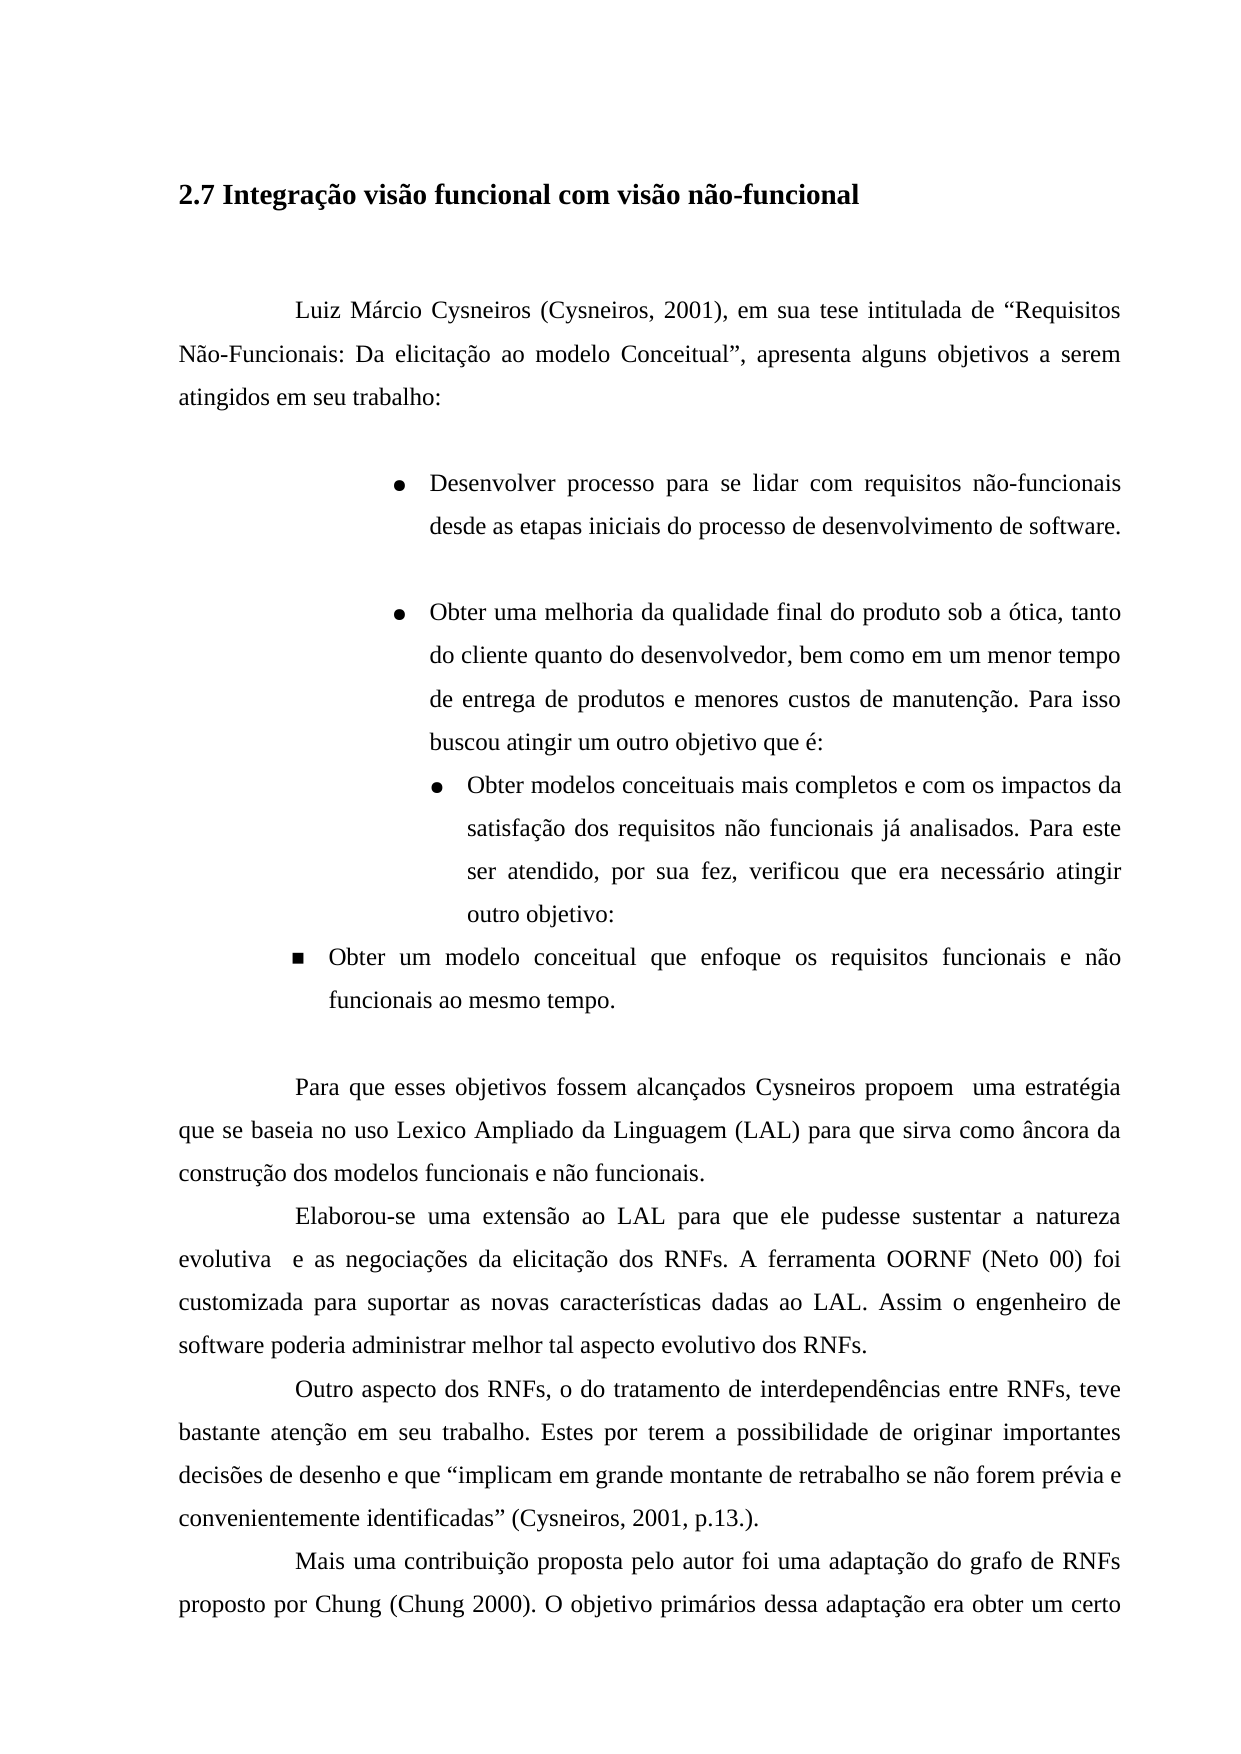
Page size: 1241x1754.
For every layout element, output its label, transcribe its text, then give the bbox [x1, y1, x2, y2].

text 2.7 Integração visão funcional com visão não-funcional [178, 177, 1122, 211]
text Para que esses objetivos fossem alcançados Cysneiros propoem uma estratégia que se baseia no uso Lexico Ampliado da Linguagem (LAL) para que sirva como âncora da construção dos modelos funcionais e não funcionais. [178, 1072, 1122, 1187]
text Mais uma contribuição proposta pelo autor foi uma adaptação do grafo de RNFs proposto por Chung (Chung 2000). O objetivo primários dessa adaptação era obter um certo [178, 1546, 1122, 1618]
list Desenvolver processo para se lidar com requisitos não-funcionais desde as etapas iniciais do processo de desenvolvimento de software. [392, 468, 1122, 583]
text Luiz Márcio Cysneiros (Cysneiros, 2001), em sua tese intitulada de “Requisitos Não-Funcionais: Da elicitação ao modelo Conceitual”, apresenta alguns objetivos a serem atingidos em seu trabalho: [178, 296, 1122, 411]
text Outro aspecto dos RNFs, o do tratamento de interdependências entre RNFs, teve bastante atenção em seu trabalho. Estes por terem a possibilidade de originar importantes decisões de desenho e que “implicam em grande montante de retrabalho se não forem prévia e convenientemente identificadas” (Cysneiros, 2001, p.13.). [178, 1374, 1122, 1532]
list Obter um modelo conceitual que enfoque os requisitos funcionais e não funcionais ao mesmo tempo. [291, 942, 1122, 1014]
list Obter modelos conceituais mais completos e com os impactos da satisfação dos requisitos não funcionais já analisados. Para este ser atendido, por sua fez, verificou que era necessário atingir outro objetivo: [429, 770, 1122, 928]
text Elaborou-se uma extensão ao LAL para que ele pudesse sustentar a natureza evolutiva e as negociações da elicitação dos RNFs. A ferramenta OORNF (Neto 00) foi customizada para suportar as novas características dadas ao LAL. Assim o engenheiro de software poderia administrar melhor tal aspecto evolutivo dos RNFs. [178, 1201, 1122, 1359]
list Obter uma melhoria da qualidade final do produto sob a ótica, tanto do cliente quanto do desenvolvedor, bem como em um menor tempo de entrega de produtos e menores custos de manutenção. Para isso buscou atingir um outro objetivo que é: [392, 597, 1122, 756]
